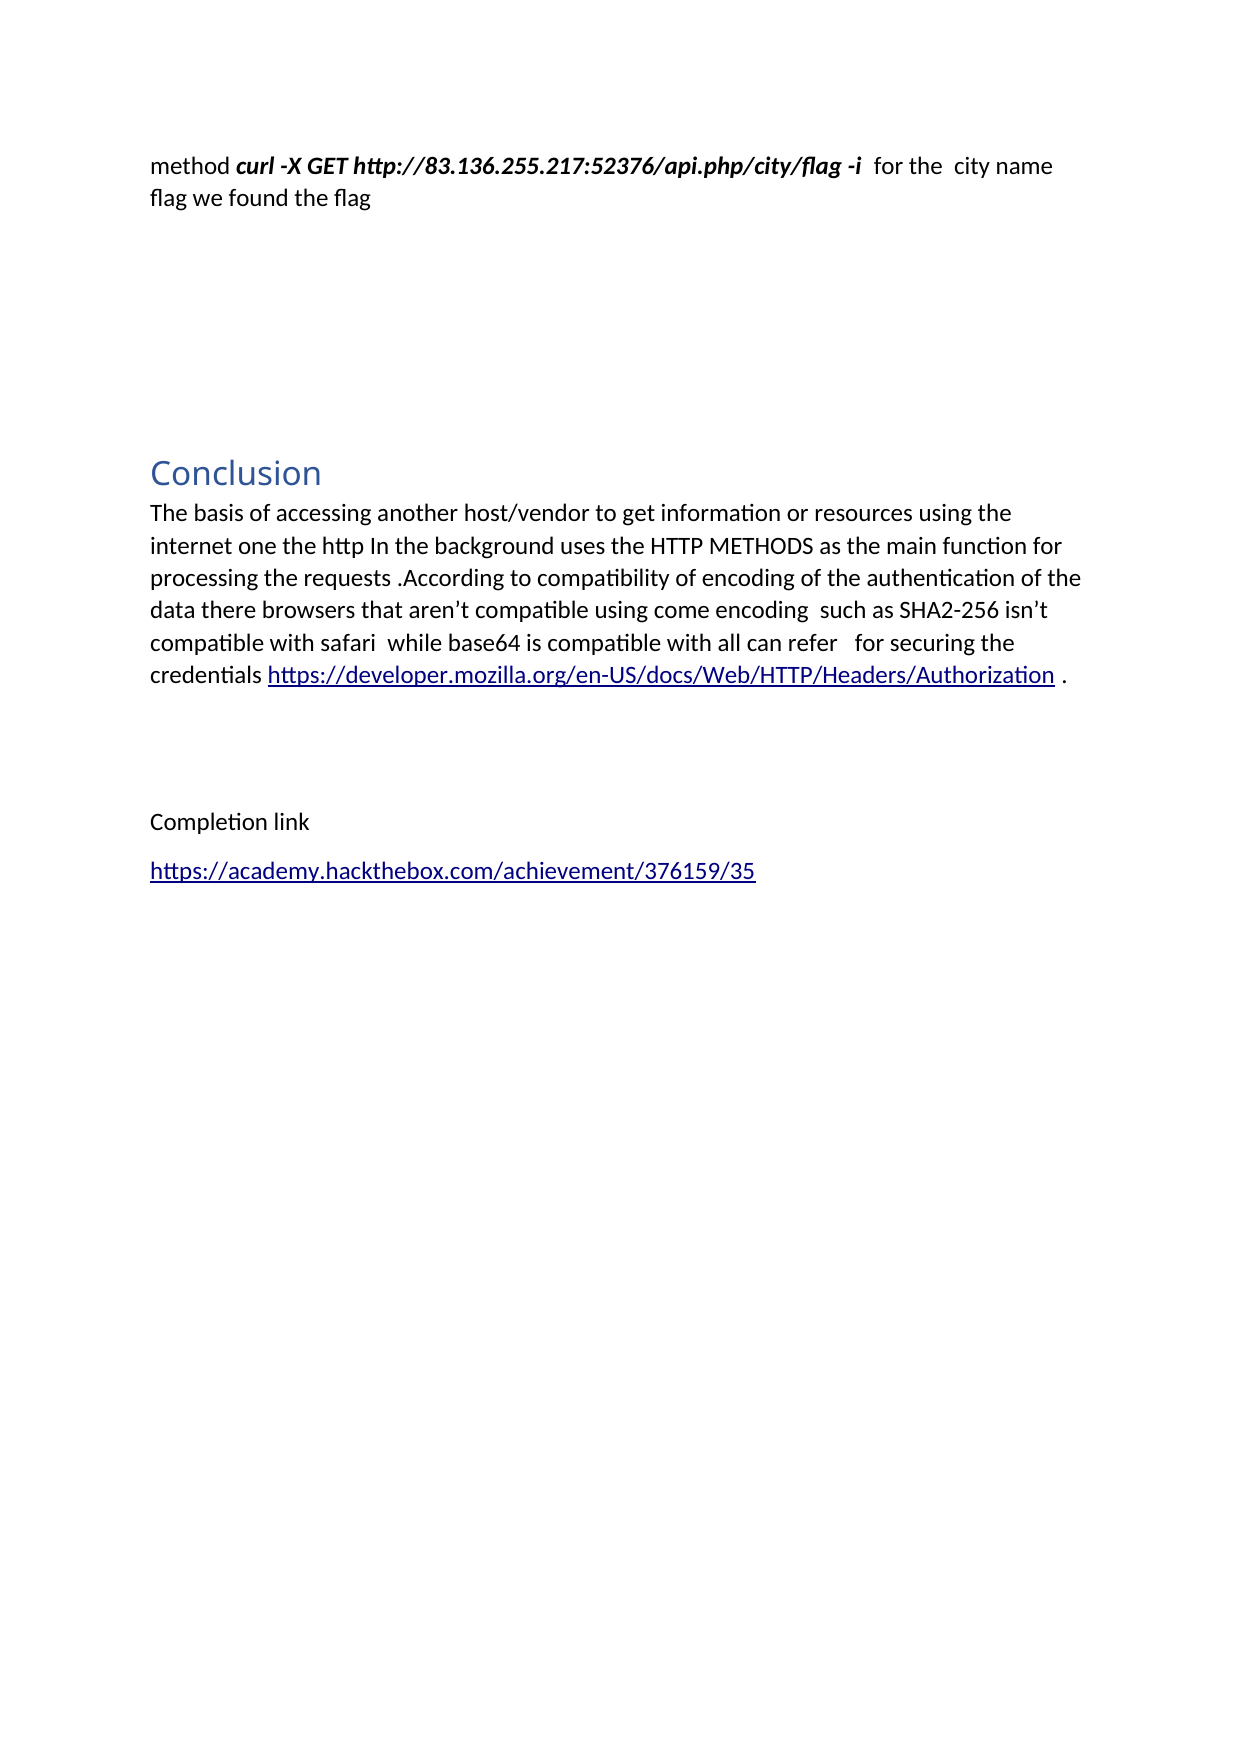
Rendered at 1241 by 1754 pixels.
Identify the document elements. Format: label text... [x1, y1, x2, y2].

text Completion link [150, 806, 1090, 836]
text https://academy.hackthebox.com/achievement/376159/35 [150, 855, 1090, 885]
subtitle Conclusion [150, 449, 1090, 495]
text The basis of accessing another host/vendor to get information or resources using the internet one the http In the background uses the HTTP METHODS as the main function for processing the requests .According to compatibility of encoding of the authentication of the data there browsers that aren’t compatible using come encoding such as SHA2-256 isn’t compatible with safari while base64 is compatible with all can refer for securing the credentials https://developer.mozilla.org/en-US/docs/Web/HTTP/Headers/Authorization . [150, 498, 1090, 689]
text method curl -X GET http://83.136.255.217:52376/api.php/city/flag -i for the city name flag we found the flag [150, 150, 1090, 213]
